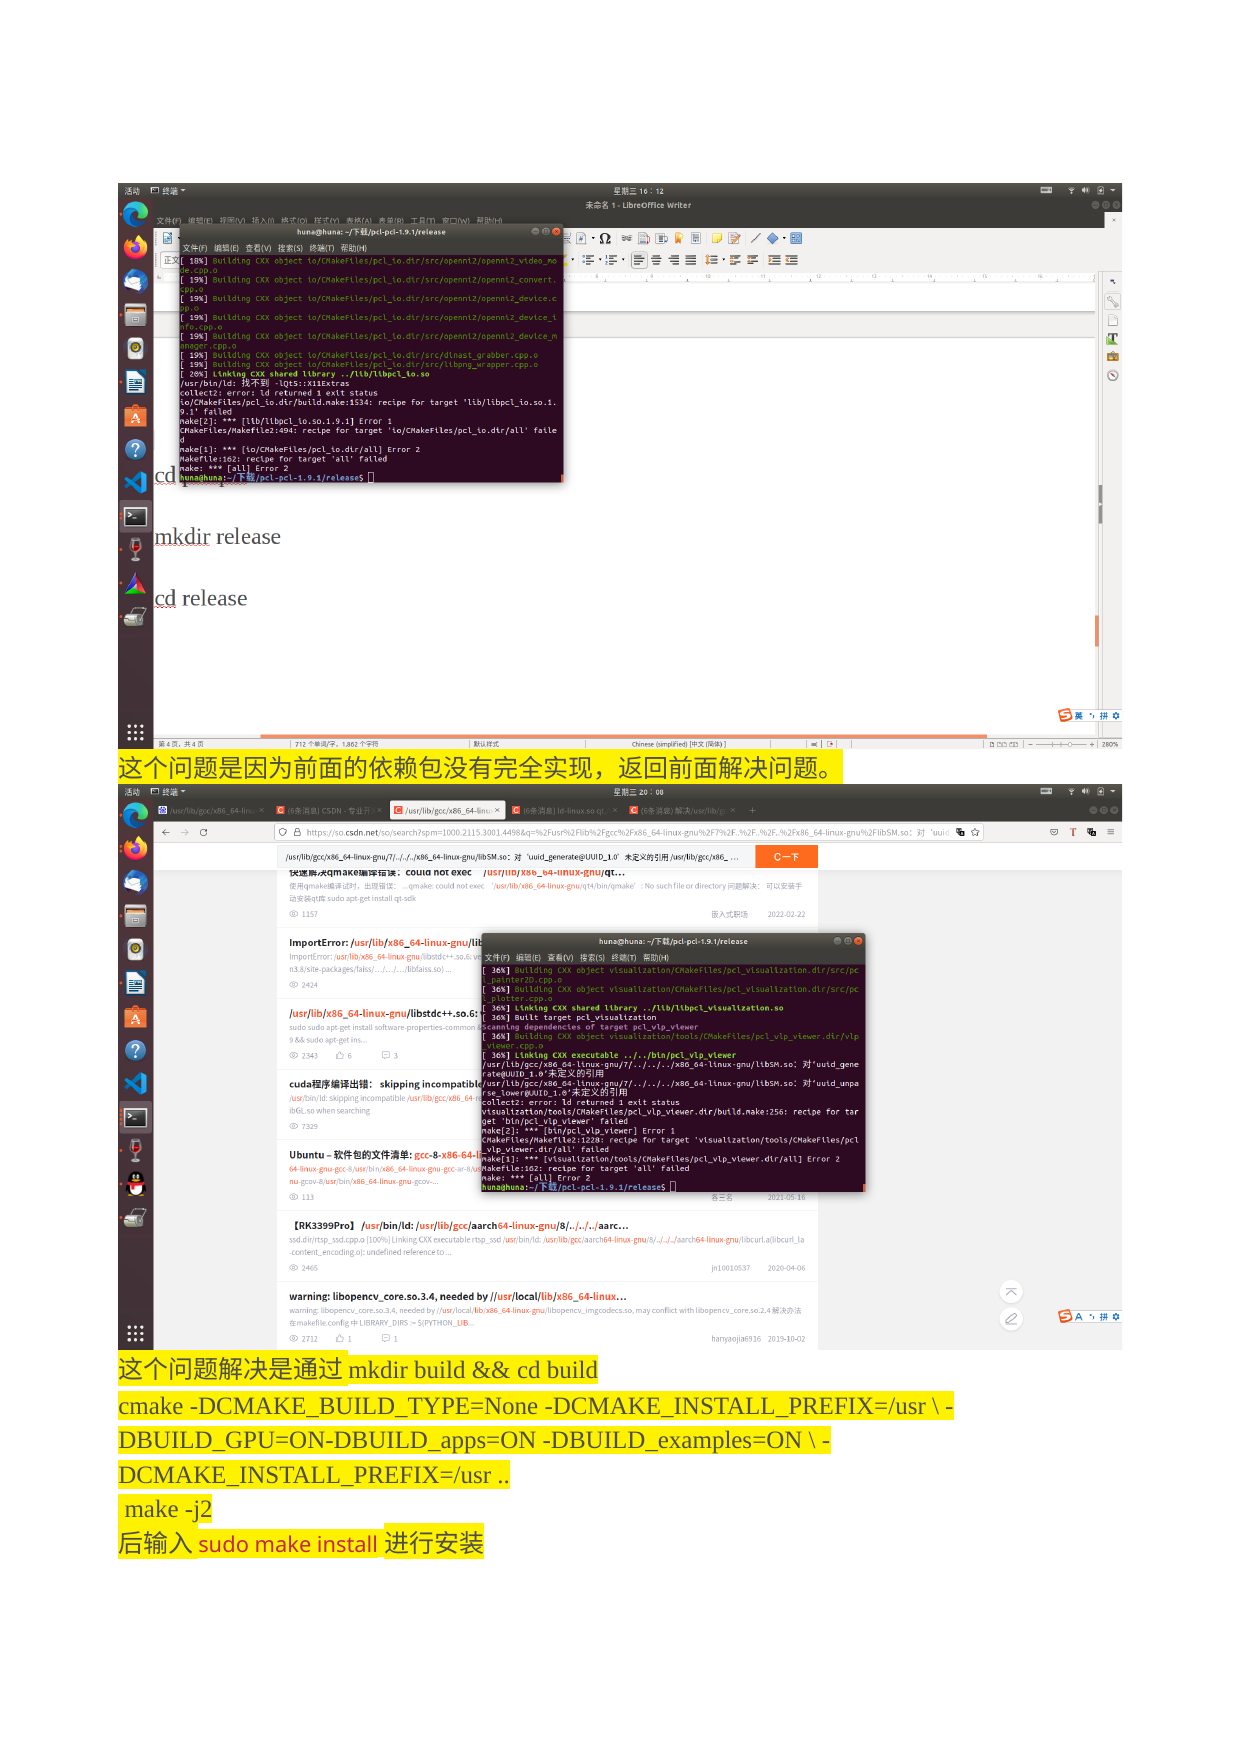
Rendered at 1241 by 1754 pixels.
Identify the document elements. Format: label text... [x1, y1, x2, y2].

text make -j2 [118, 1489, 1122, 1523]
text 这个问题是因为前面的依赖包没有完全实现，返回前面解决问题。 [118, 749, 1122, 784]
text cmake -DCMAKE_BUILD_TYPE=None -DCMAKE_INSTALL_PREFIX=/usr \ -DBUILD_GPU=ON-DBUILD_apps=ON -DBUILD_examples=ON \ -DCMAKE_INSTALL_PREFIX=/usr .. [118, 1386, 1122, 1489]
text 后输入sudo make install 进行安装 [118, 1523, 1122, 1559]
picture [118, 183, 1123, 749]
text 这个问题解决是通过mkdir build && cd build [118, 1350, 1122, 1386]
picture [118, 784, 1123, 1350]
